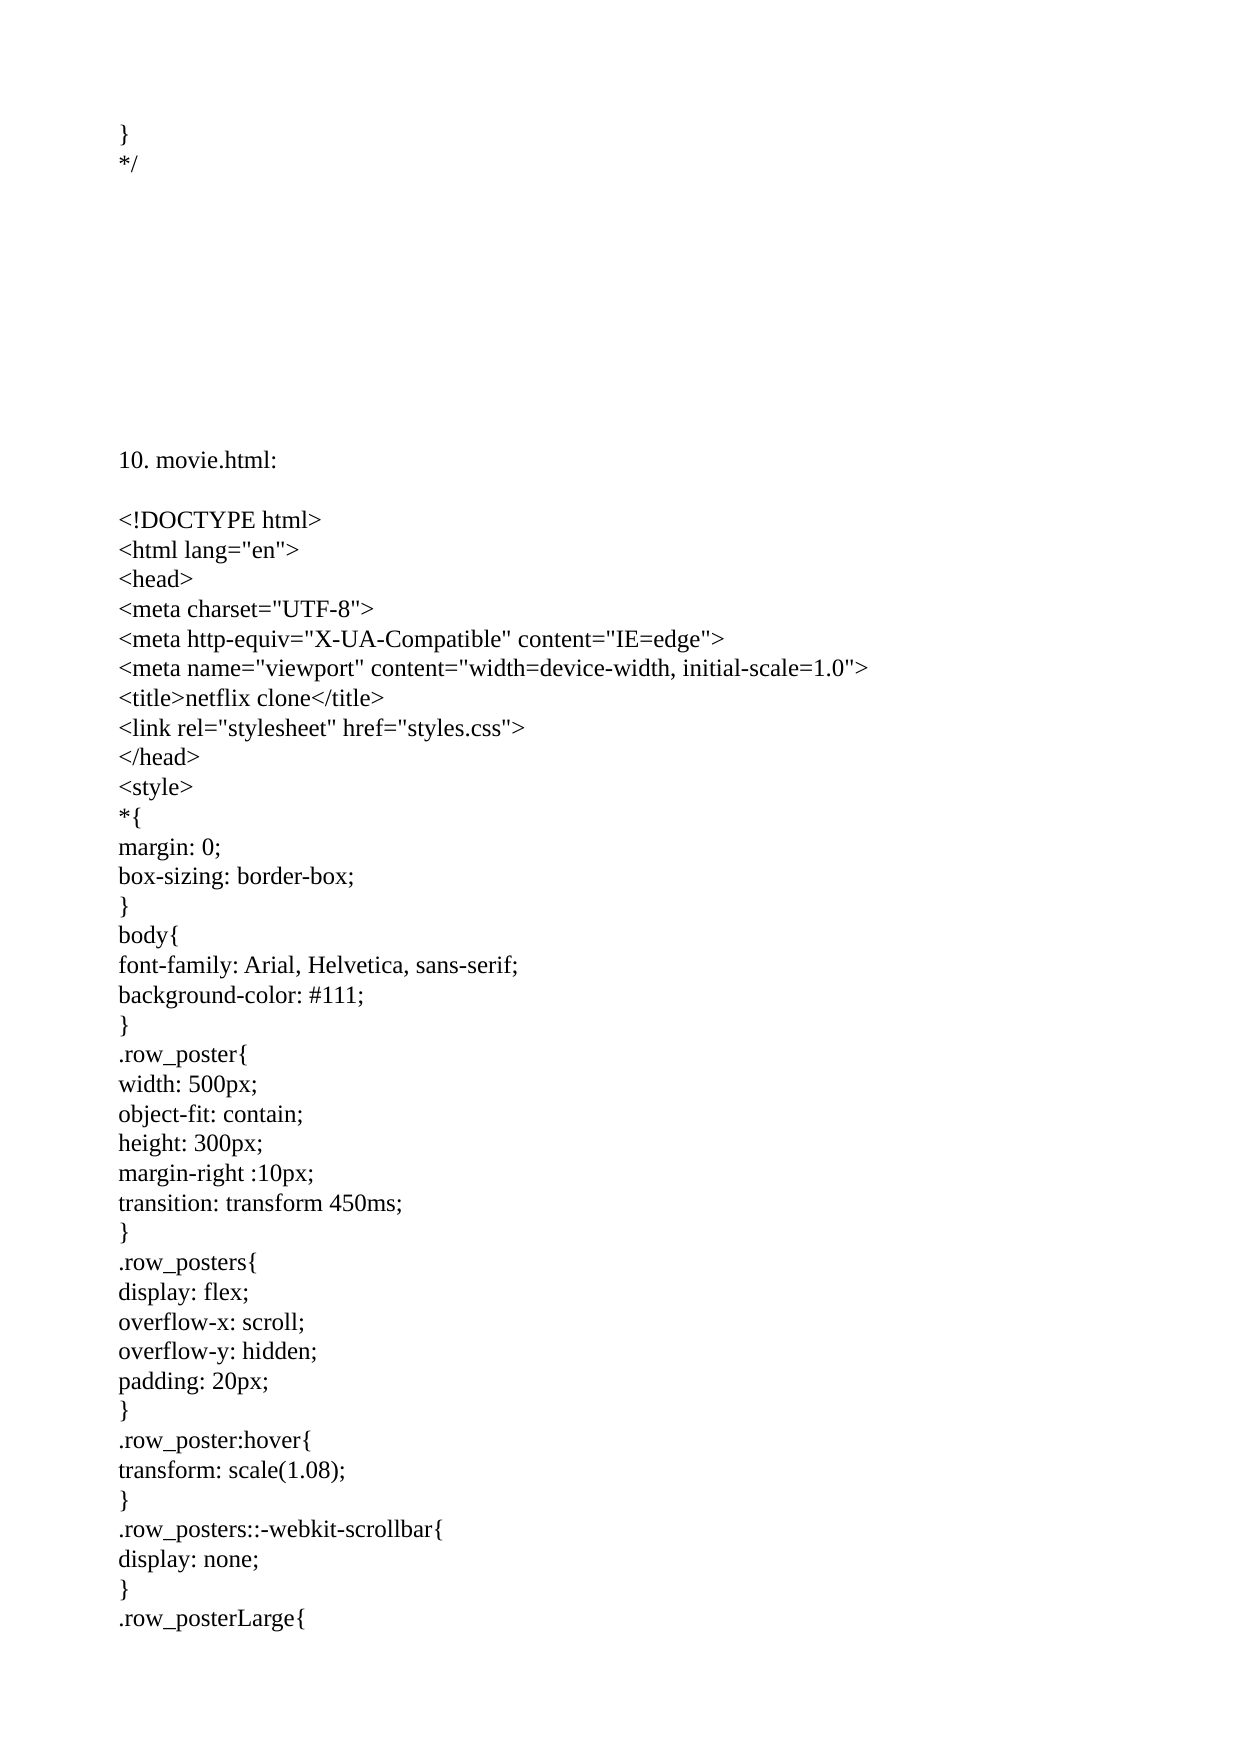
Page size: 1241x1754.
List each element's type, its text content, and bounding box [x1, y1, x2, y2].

text margin-right :10px; [118, 1157, 1122, 1187]
text background-color: #111; [118, 979, 1122, 1009]
text display: none; [118, 1543, 1122, 1573]
text body{ [118, 920, 1122, 949]
text overflow-y: hidden; [118, 1335, 1122, 1365]
text <title>netflix clone</title> [118, 682, 1122, 712]
text } [118, 890, 1122, 920]
text .row_posters{ [118, 1246, 1122, 1276]
text 10. movie.html: [118, 445, 1122, 474]
text margin: 0; [118, 831, 1122, 860]
text transition: transform 450ms; [118, 1187, 1122, 1217]
text transform: scale(1.08); [118, 1454, 1122, 1484]
text height: 300px; [118, 1127, 1122, 1157]
text </head> [118, 742, 1122, 771]
text } [118, 1217, 1122, 1246]
text } [118, 1395, 1122, 1424]
text } [118, 1009, 1122, 1038]
text font-family: Arial, Helvetica, sans-serif; [118, 949, 1122, 979]
text <link rel="stylesheet" href="styles.css"> [118, 712, 1122, 742]
text <!DOCTYPE html> [118, 504, 1122, 534]
text <meta http-equiv="X-UA-Compatible" content="IE=edge"> [118, 623, 1122, 652]
text } [118, 1484, 1122, 1513]
text */ [118, 148, 1122, 177]
text display: flex; [118, 1276, 1122, 1306]
text <meta name="viewport" content="width=device-width, initial-scale=1.0"> [118, 652, 1122, 682]
text width: 500px; [118, 1068, 1122, 1098]
text <meta charset="UTF-8"> [118, 593, 1122, 623]
text .row_posterLarge{ [118, 1602, 1122, 1632]
text box-sizing: border-box; [118, 860, 1122, 890]
text *{ [118, 801, 1122, 831]
text .row_poster:hover{ [118, 1424, 1122, 1454]
text .row_poster{ [118, 1038, 1122, 1068]
text <html lang="en"> [118, 534, 1122, 563]
text object-fit: contain; [118, 1098, 1122, 1127]
text <head> [118, 563, 1122, 593]
text overflow-x: scroll; [118, 1306, 1122, 1335]
text <style> [118, 771, 1122, 801]
text .row_posters::-webkit-scrollbar{ [118, 1513, 1122, 1543]
text } [118, 1573, 1122, 1602]
text padding: 20px; [118, 1365, 1122, 1395]
text } [118, 118, 1122, 148]
